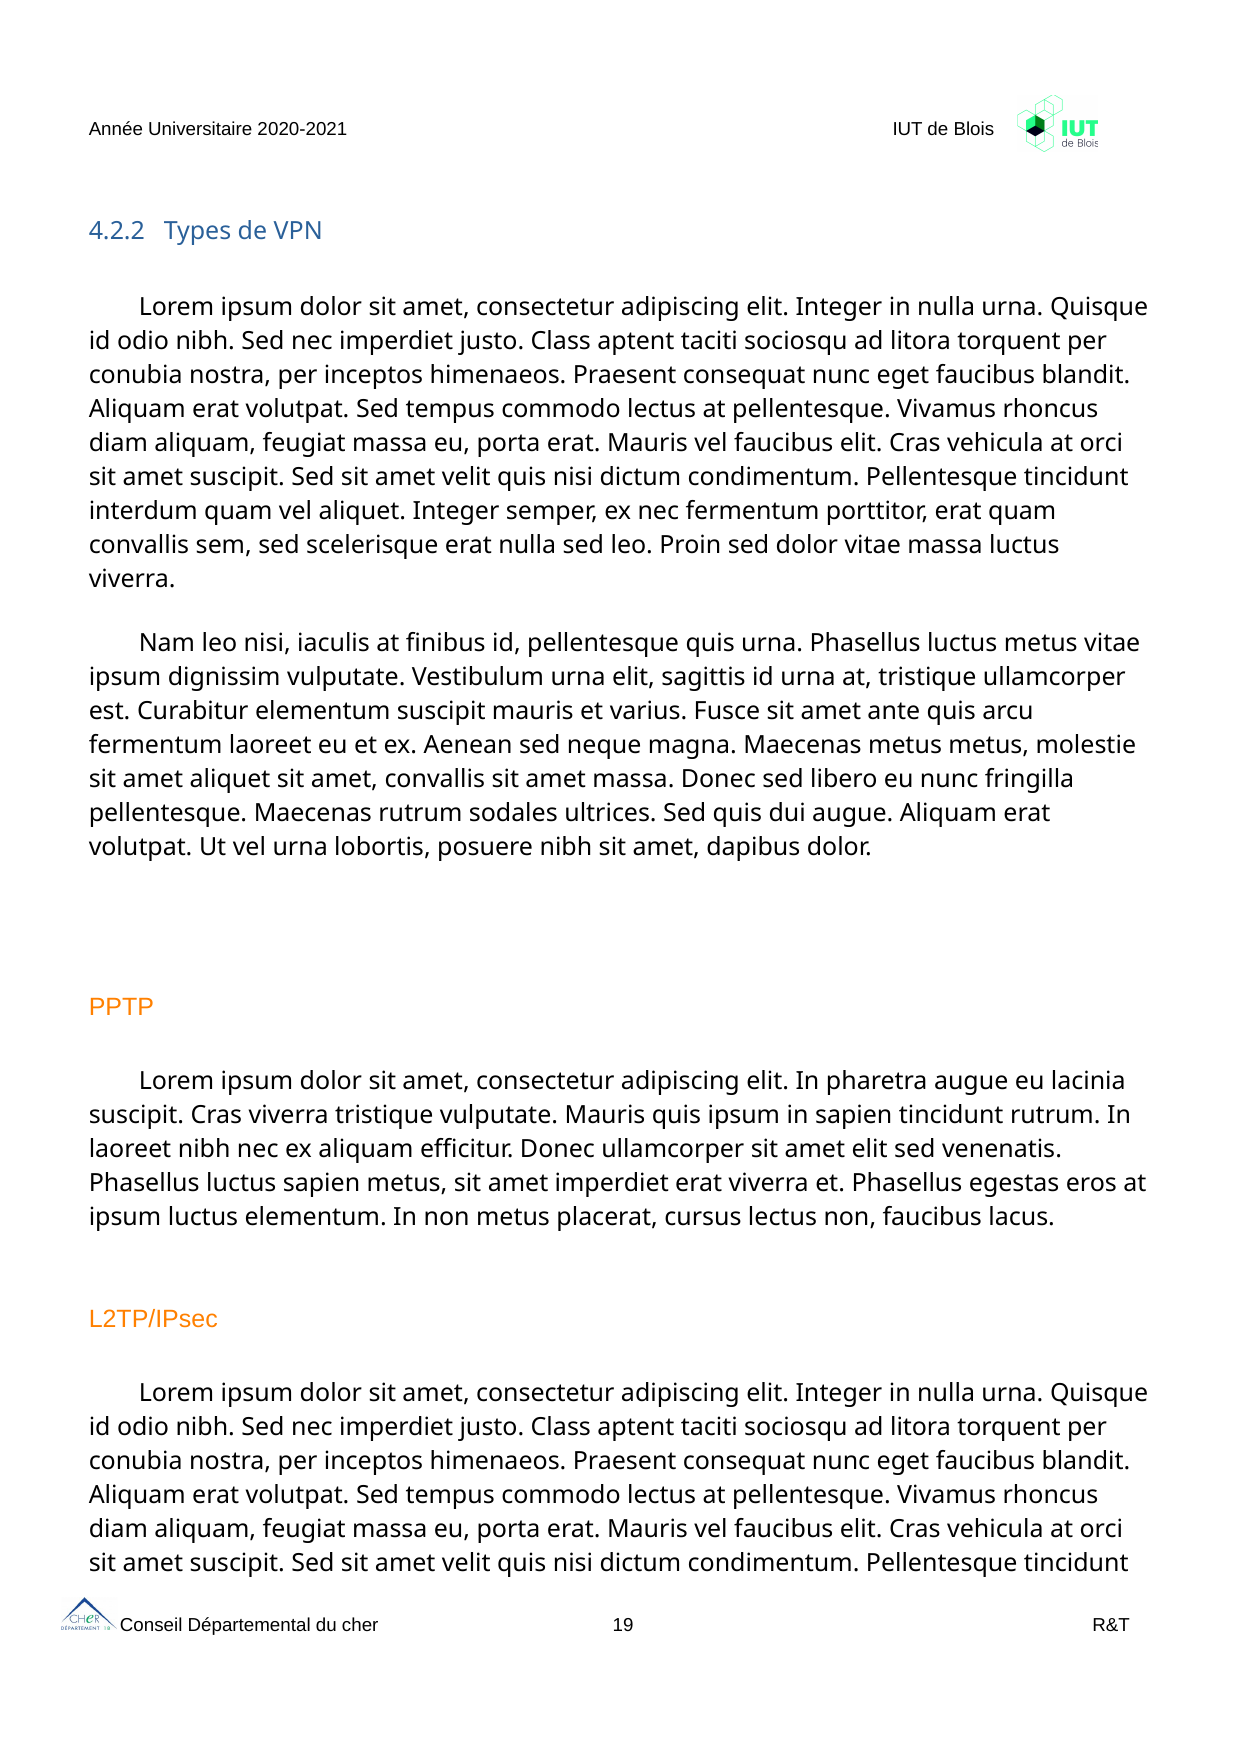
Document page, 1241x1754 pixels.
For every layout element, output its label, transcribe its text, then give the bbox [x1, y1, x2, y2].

subtitle PPTP [88, 992, 1152, 1021]
picture [1017, 95, 1098, 152]
picture [61, 1597, 118, 1630]
text Nam leo nisi, iaculis at finibus id, pellentesque quis urna. Phasellus luctus metus vitae ipsum dignissim vulputate. Vestibulum urna elit, sagittis id urna at, tristique ullamcorper est. Curabitur elementum suscipit mauris et varius. Fusce sit amet ante quis arcu fermentum laoreet eu et ex. Aenean sed neque magna. Maecenas metus metus, molestie sit amet aliquet sit amet, convallis sit amet massa. Donec sed libero eu nunc fringilla pellentesque. Maecenas rutrum sodales ultrices. Sed quis dui augue. Aliquam erat volutpat. Ut vel urna lobortis, posuere nibh sit amet, dapibus dolor. [88, 624, 1152, 863]
subtitle Types de VPN [88, 212, 1152, 247]
text Lorem ipsum dolor sit amet, consectetur adipiscing elit. Integer in nulla urna. Quisque id odio nibh. Sed nec imperdiet justo. Class aptent taciti sociosqu ad litora torquent per conubia nostra, per inceptos himenaeos. Praesent consequat nunc eget faucibus blandit. Aliquam erat volutpat. Sed tempus commodo lectus at pellentesque. Vivamus rhoncus diam aliquam, feugiat massa eu, porta erat. Mauris vel faucibus elit. Cras vehicula at orci sit amet suscipit. Sed sit amet velit quis nisi dictum condimentum. Pellentesque tincidunt [88, 1374, 1152, 1579]
text Lorem ipsum dolor sit amet, consectetur adipiscing elit. Integer in nulla urna. Quisque id odio nibh. Sed nec imperdiet justo. Class aptent taciti sociosqu ad litora torquent per conubia nostra, per inceptos himenaeos. Praesent consequat nunc eget faucibus blandit. Aliquam erat volutpat. Sed tempus commodo lectus at pellentesque. Vivamus rhoncus diam aliquam, feugiat massa eu, porta erat. Mauris vel faucibus elit. Cras vehicula at orci sit amet suscipit. Sed sit amet velit quis nisi dictum condimentum. Pellentesque tincidunt interdum quam vel aliquet. Integer semper, ex nec fermentum porttitor, erat quam convallis sem, sed scelerisque erat nulla sed leo. Proin sed dolor vitae massa luctus viverra. [88, 288, 1152, 595]
text Lorem ipsum dolor sit amet, consectetur adipiscing elit. In pharetra augue eu lacinia suscipit. Cras viverra tristique vulputate. Mauris quis ipsum in sapien tincidunt rutrum. In laoreet nibh nec ex aliquam efficitur. Donec ullamcorper sit amet elit sed venenatis. Phasellus luctus sapien metus, sit amet imperdiet erat viverra et. Phasellus egestas eros at ipsum luctus elementum. In non metus placerat, cursus lectus non, faucibus lacus. [88, 1063, 1152, 1233]
subtitle L2TP/IPsec [88, 1304, 1152, 1332]
